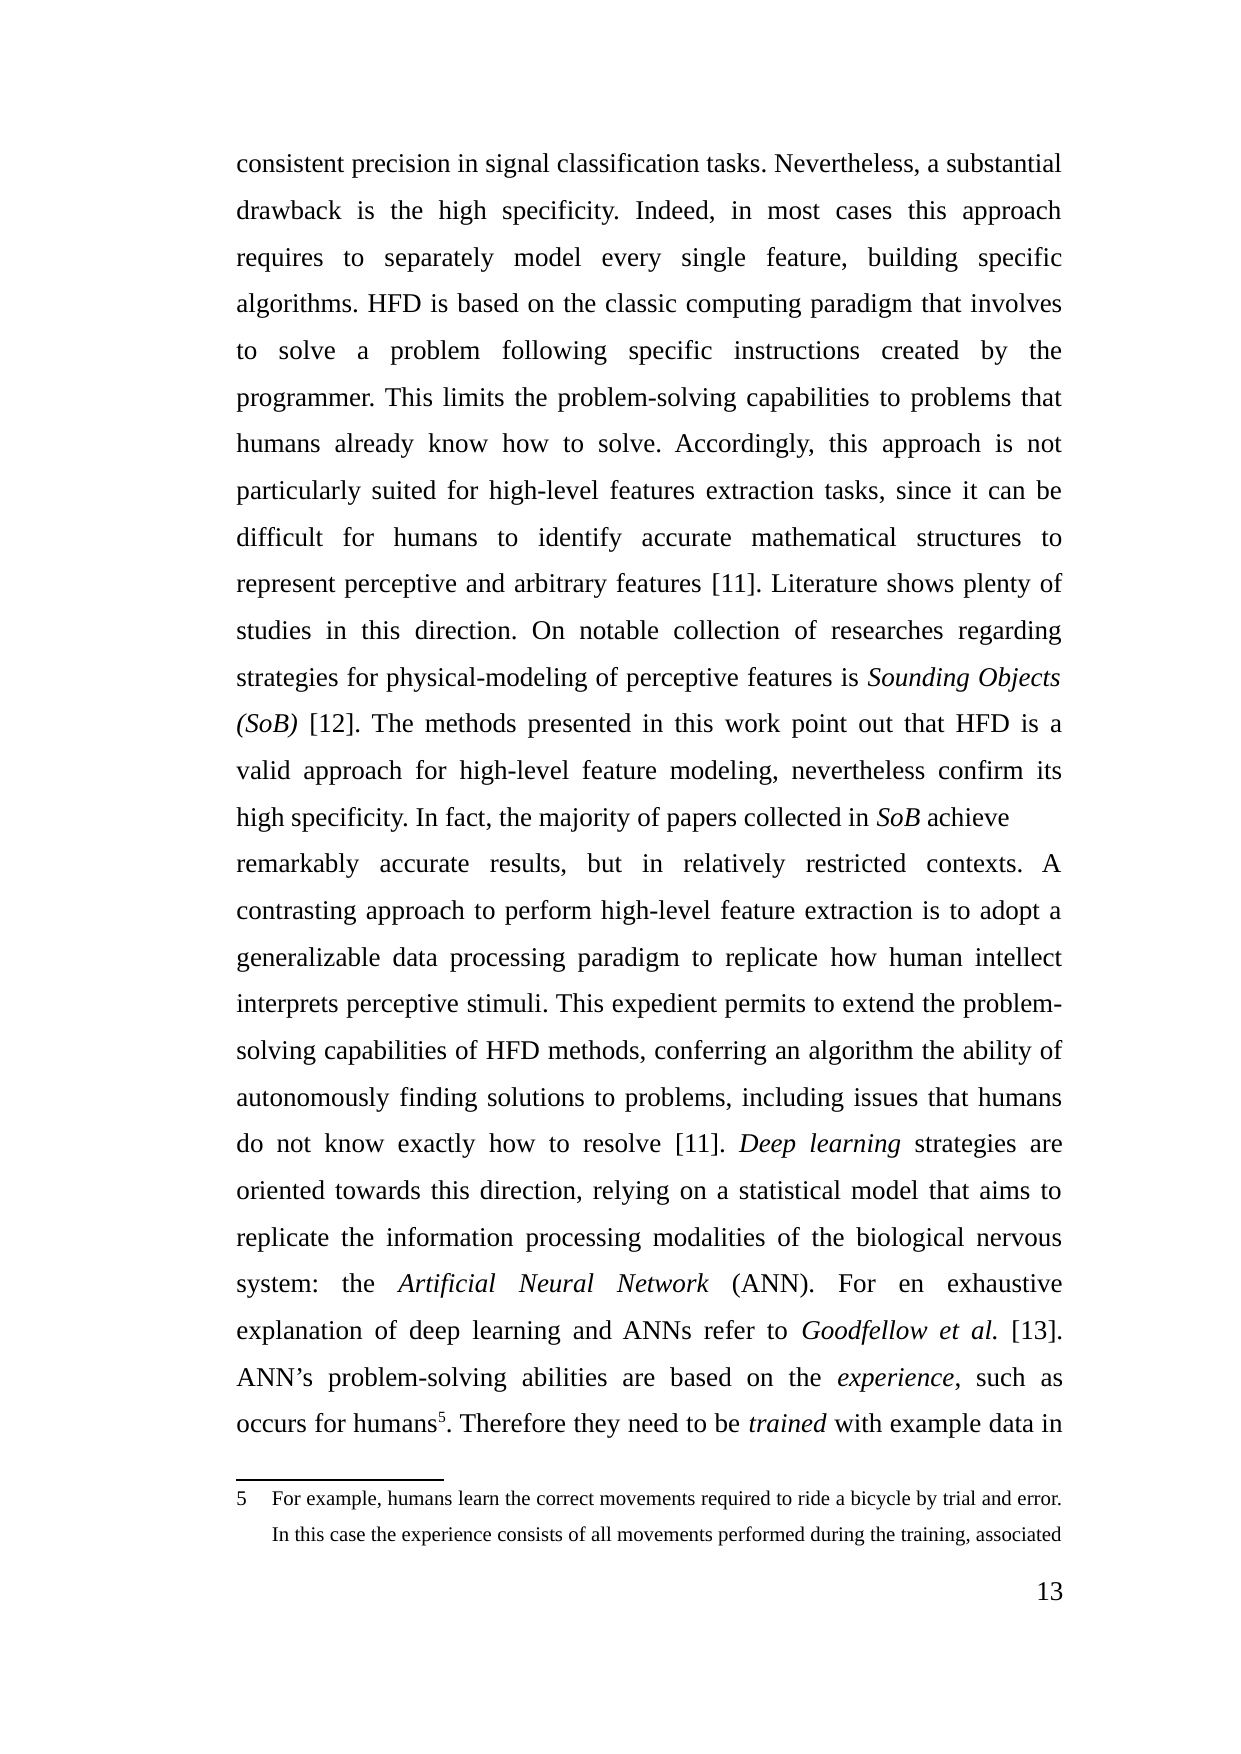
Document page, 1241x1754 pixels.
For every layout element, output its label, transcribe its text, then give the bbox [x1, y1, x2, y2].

text consistent precision in signal classification tasks. Nevertheless, a substantial drawback is the high specificity. Indeed, in most cases this approach requires to separately model every single feature, building specific algorithms. HFD is based on the classic computing paradigm that involves to solve a problem following specific instructions created by the programmer. This limits the problem-solving capabilities to problems that humans already know how to solve. Accordingly, this approach is not particularly suited for high-level features extraction tasks, since it can be difficult for humans to identify accurate mathematical structures to represent perceptive and arbitrary features [11]. Literature shows plenty of studies in this direction. On notable collection of researches regarding strategies for physical-modeling of perceptive features is Sounding Objects (SoB) [12]. The methods presented in this work point out that HFD is a valid approach for high-level feature modeling, nevertheless confirm its high specificity. In fact, the majority of papers collected in SoB achieve [236, 148, 1063, 832]
text For example, humans learn the correct movements required to ride a bicycle by trial and error. In this case the experience consists of all movements performed during the training, associated [236, 1486, 1063, 1546]
text remarkably accurate results, but in relatively restricted contexts. A contrasting approach to perform high-level feature extraction is to adopt a generalizable data processing paradigm to replicate how human intellect interprets perceptive stimuli. This expedient permits to extend the problem-solving capabilities of HFD methods, conferring an algorithm the ability of autonomously finding solutions to problems, including issues that humans do not know exactly how to resolve [11]. Deep learning strategies are oriented towards this direction, relying on a statistical model that aims to replicate the information processing modalities of the biological nervous system: the Artificial Neural Network (ANN). For en exhaustive explanation of deep learning and ANNs refer to Goodfellow et al. [13]. ANN’s problem-solving abilities are based on the experience, such as occurs for humans. Therefore they need to be trained with example data in [236, 848, 1063, 1439]
